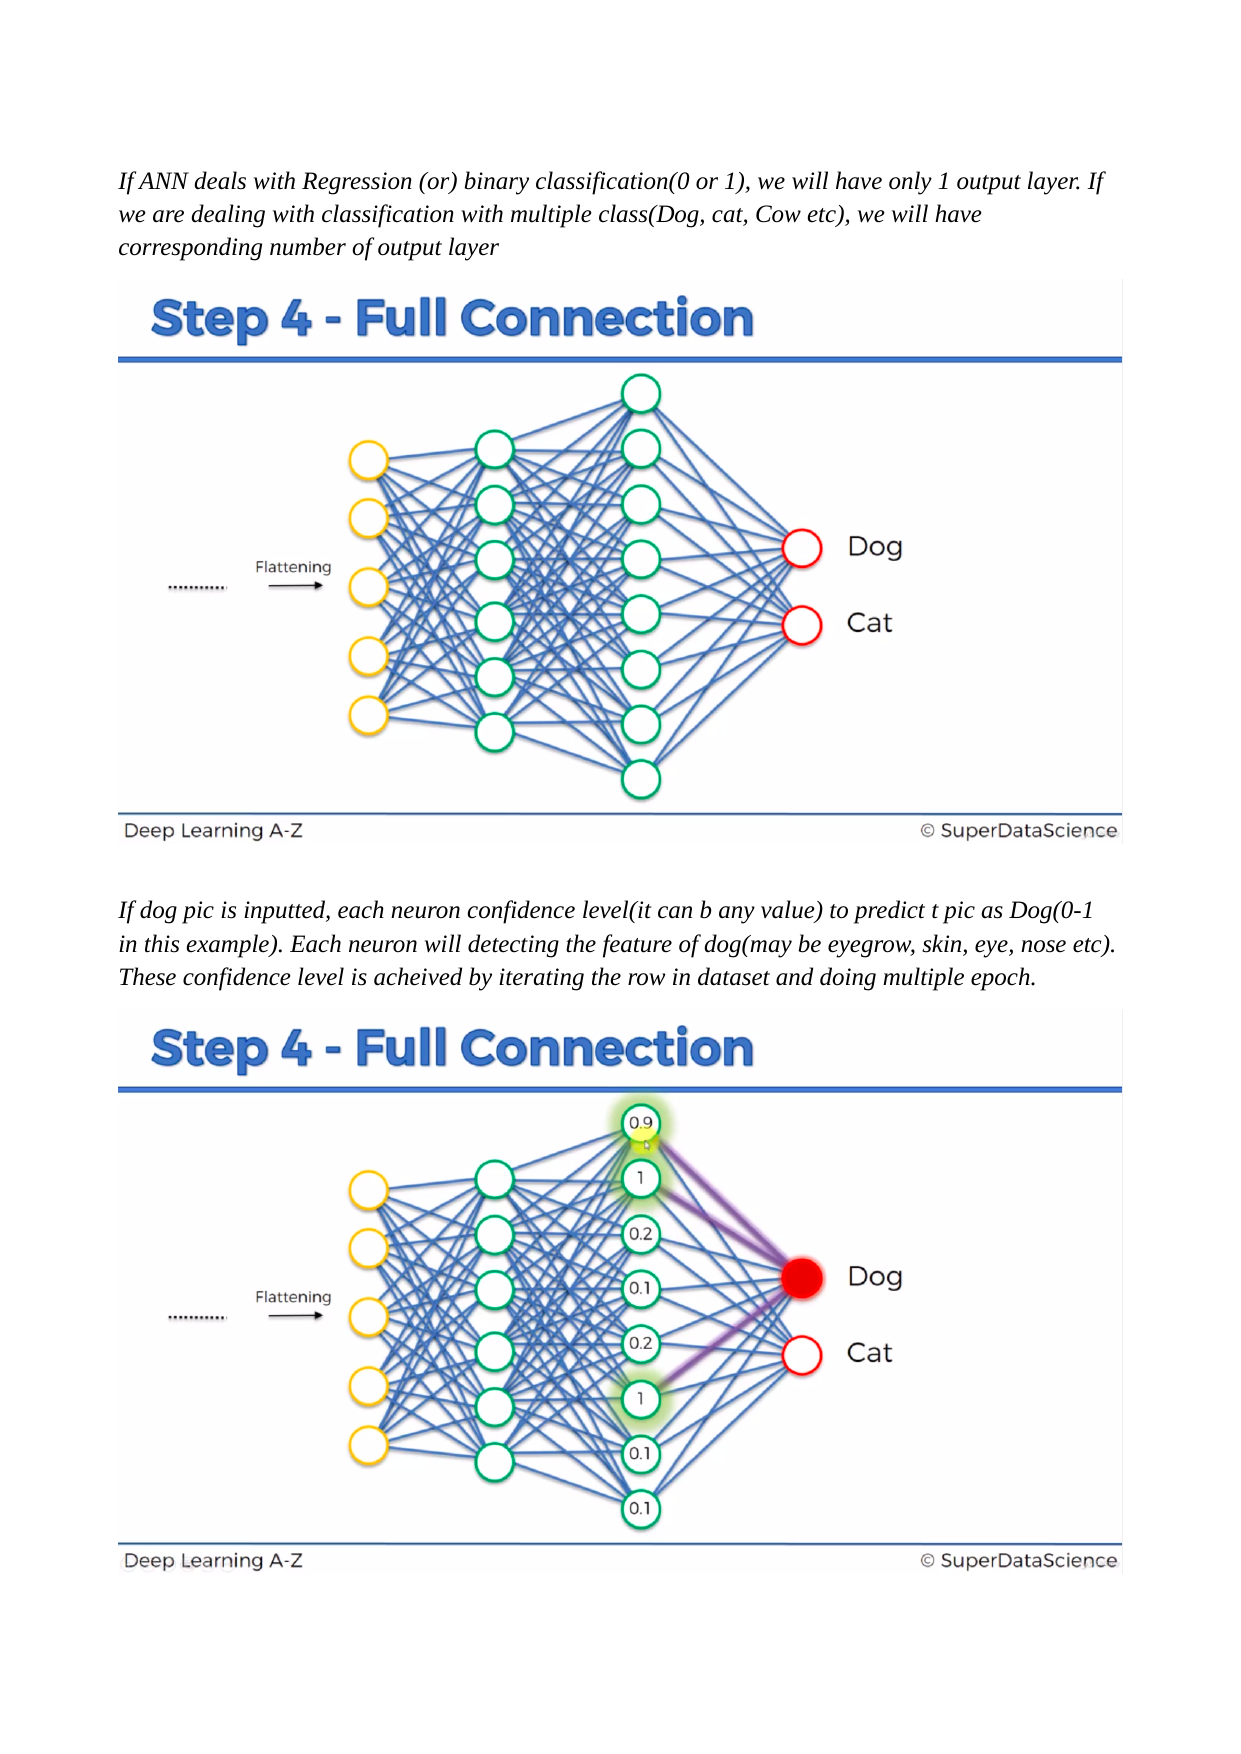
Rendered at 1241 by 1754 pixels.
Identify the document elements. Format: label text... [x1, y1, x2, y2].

picture [118, 279, 1123, 844]
text If dog pic is inputted, each neuron confidence level(it can b any value) to predict t pic as Dog(0-1 in this example). Each neuron will detecting the feature of dog(may be eyegrow, skin, eye, nose etc). These confidence level is acheived by iterating the row in dataset and doing multiple epoch. [118, 896, 1122, 990]
picture [118, 1009, 1123, 1574]
text If ANN deals with Regression (or) binary classification(0 or 1), we will have only 1 output layer. If we are dealing with classification with multiple class(Dog, cat, Cow etc), we will have corresponding number of output layer [118, 166, 1122, 261]
